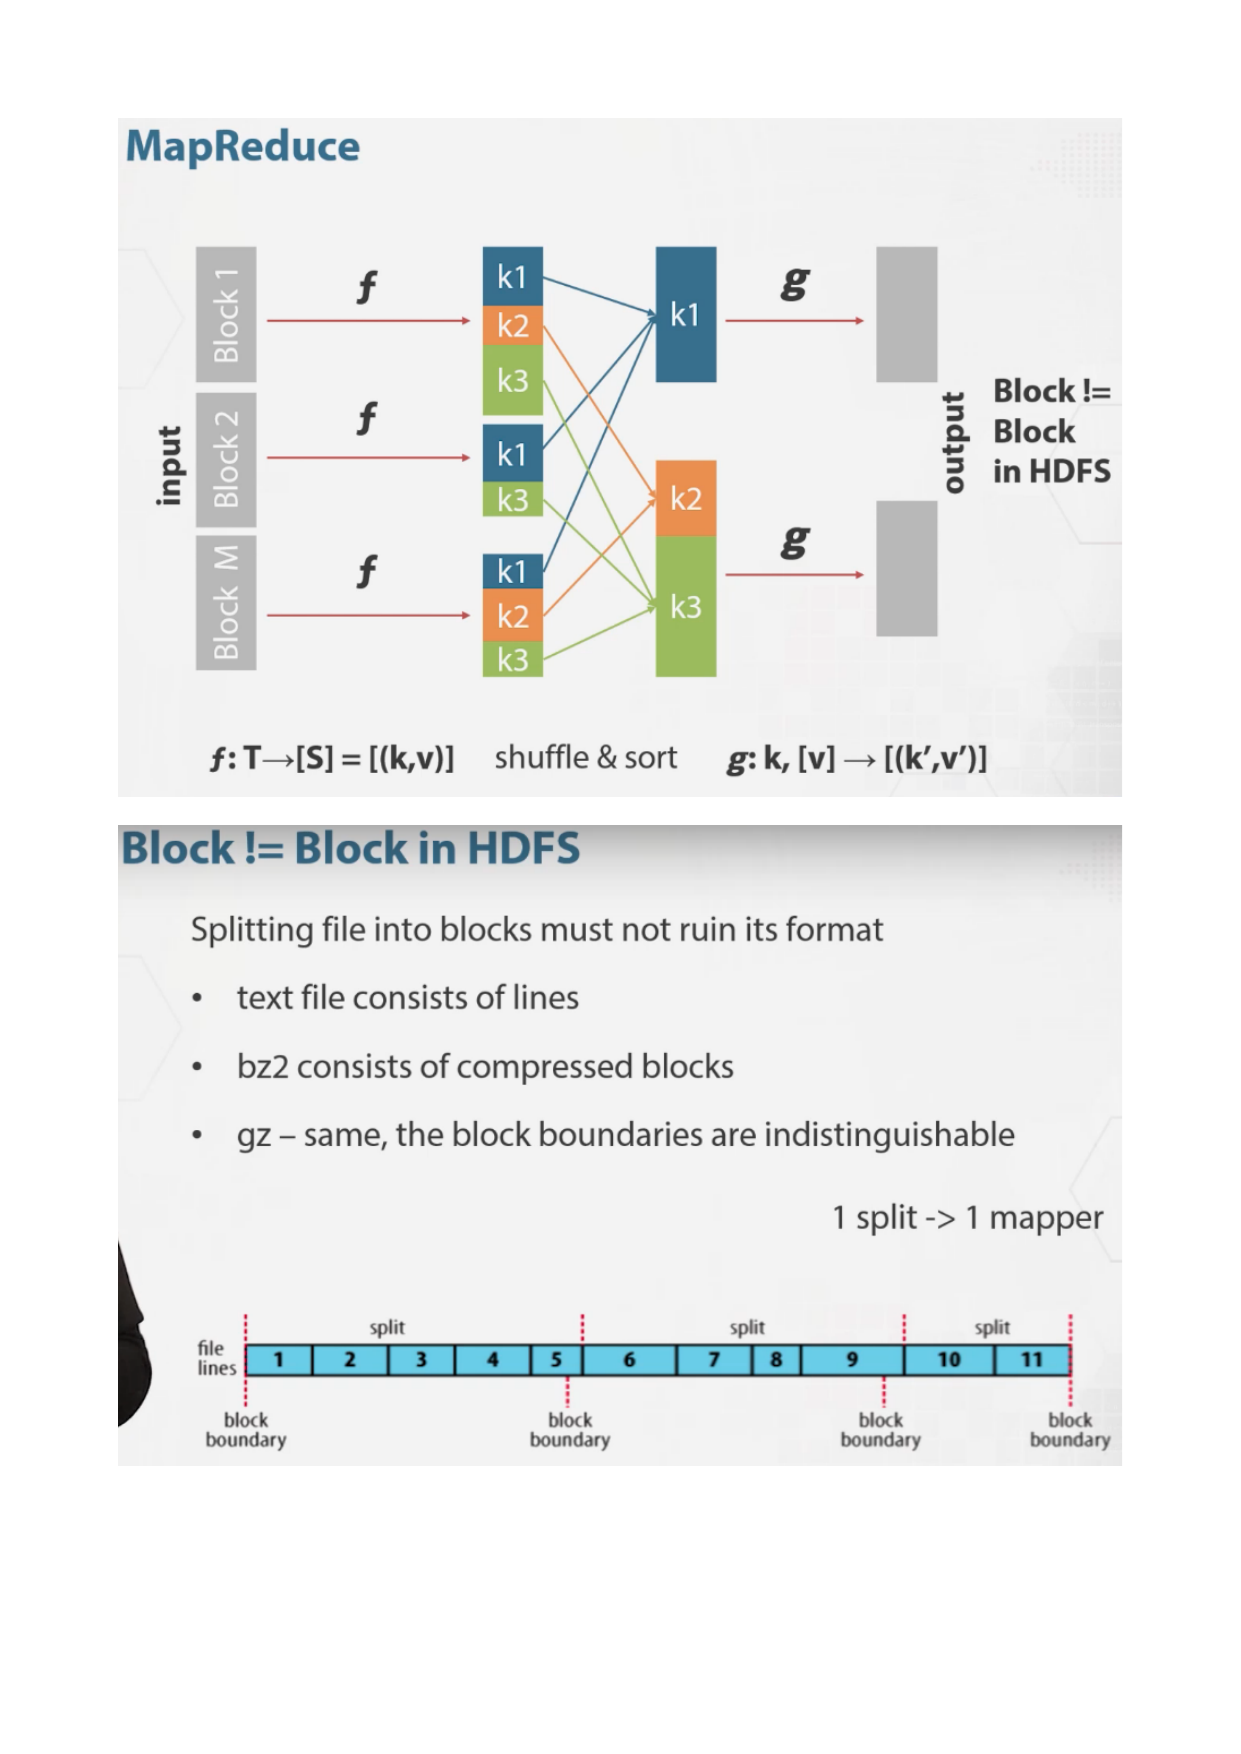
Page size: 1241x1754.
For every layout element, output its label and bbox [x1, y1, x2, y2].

picture [118, 118, 1123, 797]
picture [118, 825, 1123, 1466]
